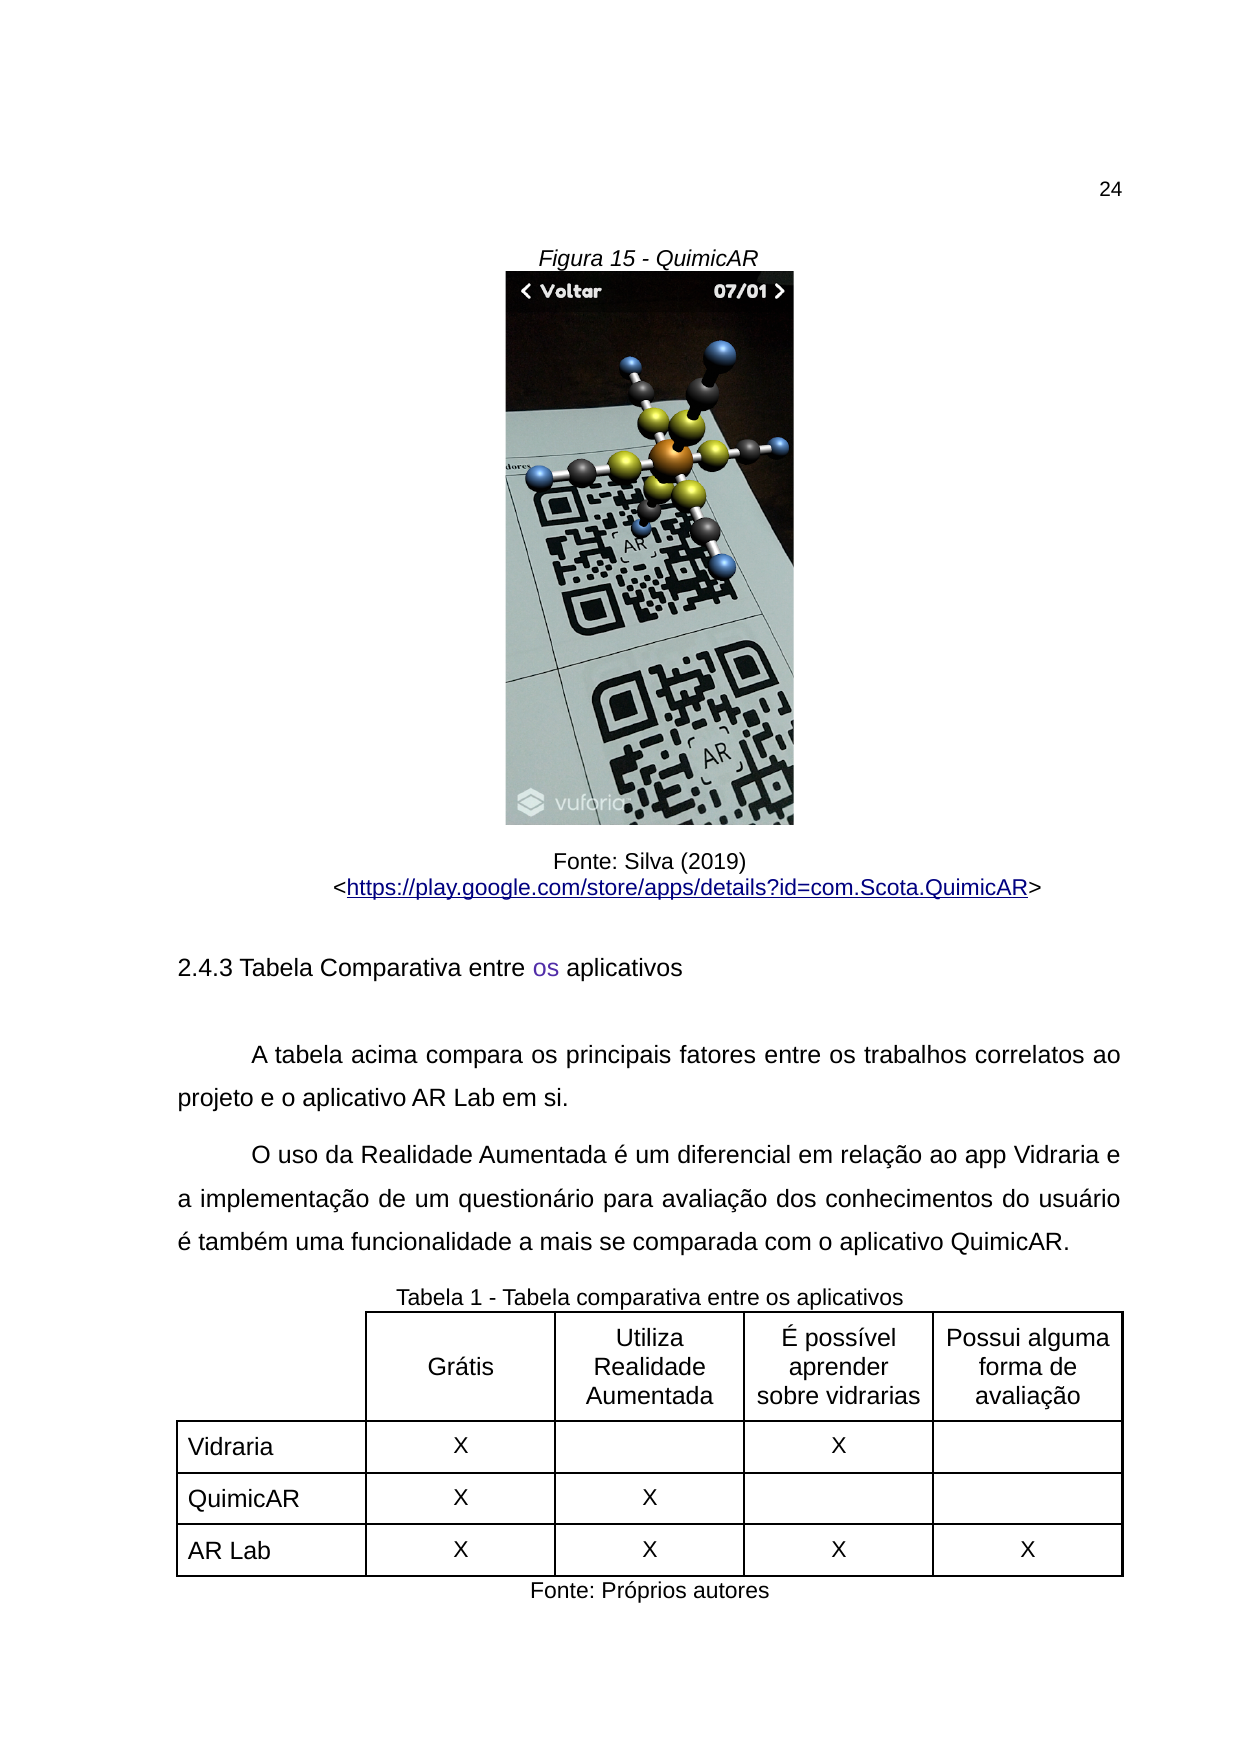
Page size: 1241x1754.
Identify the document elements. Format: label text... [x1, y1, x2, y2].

text Tabela 1 - Tabela comparativa entre os aplicativos [177, 1284, 1122, 1311]
table_header Possui alguma forma de avaliação [934, 1313, 1121, 1420]
table_cell QuimicAR [178, 1474, 365, 1523]
picture [505, 271, 794, 825]
table_cell X [367, 1422, 554, 1472]
text Fonte: Silva (2019) [177, 848, 1122, 874]
text O uso da Realidade Aumentada é um diferencial em relação ao app Vidraria e a implementação de um questionário para avaliação dos conhecimentos do usuário é também uma funcionalidade a mais se comparada com o aplicativo QuimicAR. [177, 1140, 1122, 1255]
table_cell X [745, 1422, 932, 1472]
table_cell [934, 1422, 1121, 1472]
table_cell X [934, 1525, 1121, 1575]
table_cell [745, 1474, 932, 1523]
table_cell X [367, 1474, 554, 1523]
table_header É possível aprender sobre vidrarias [745, 1313, 932, 1420]
text <https://play.google.com/store/apps/details?id=com.Scota.QuimicAR> [177, 874, 1122, 901]
table_cell X [745, 1525, 932, 1575]
table_cell X [367, 1525, 554, 1575]
text Fonte: Próprios autores [177, 1577, 1122, 1603]
subtitle 2.4.3 Tabela Comparativa entre os aplicativos [177, 953, 1122, 982]
table_header [177, 1311, 365, 1420]
table_cell [934, 1474, 1121, 1523]
table_cell Vidraria [178, 1422, 365, 1472]
table_cell AR Lab [178, 1525, 365, 1575]
text Figura 15 - QuimicAR [484, 243, 815, 824]
table_cell X [556, 1474, 743, 1523]
text A tabela acima compara os principais fatores entre os trabalhos correlatos ao projeto e o aplicativo AR Lab em si. [177, 996, 1122, 1111]
table_header Grátis [367, 1313, 554, 1420]
table_cell X [556, 1525, 743, 1575]
table_cell [556, 1422, 743, 1472]
table_header Utiliza Realidade Aumentada [556, 1313, 743, 1420]
